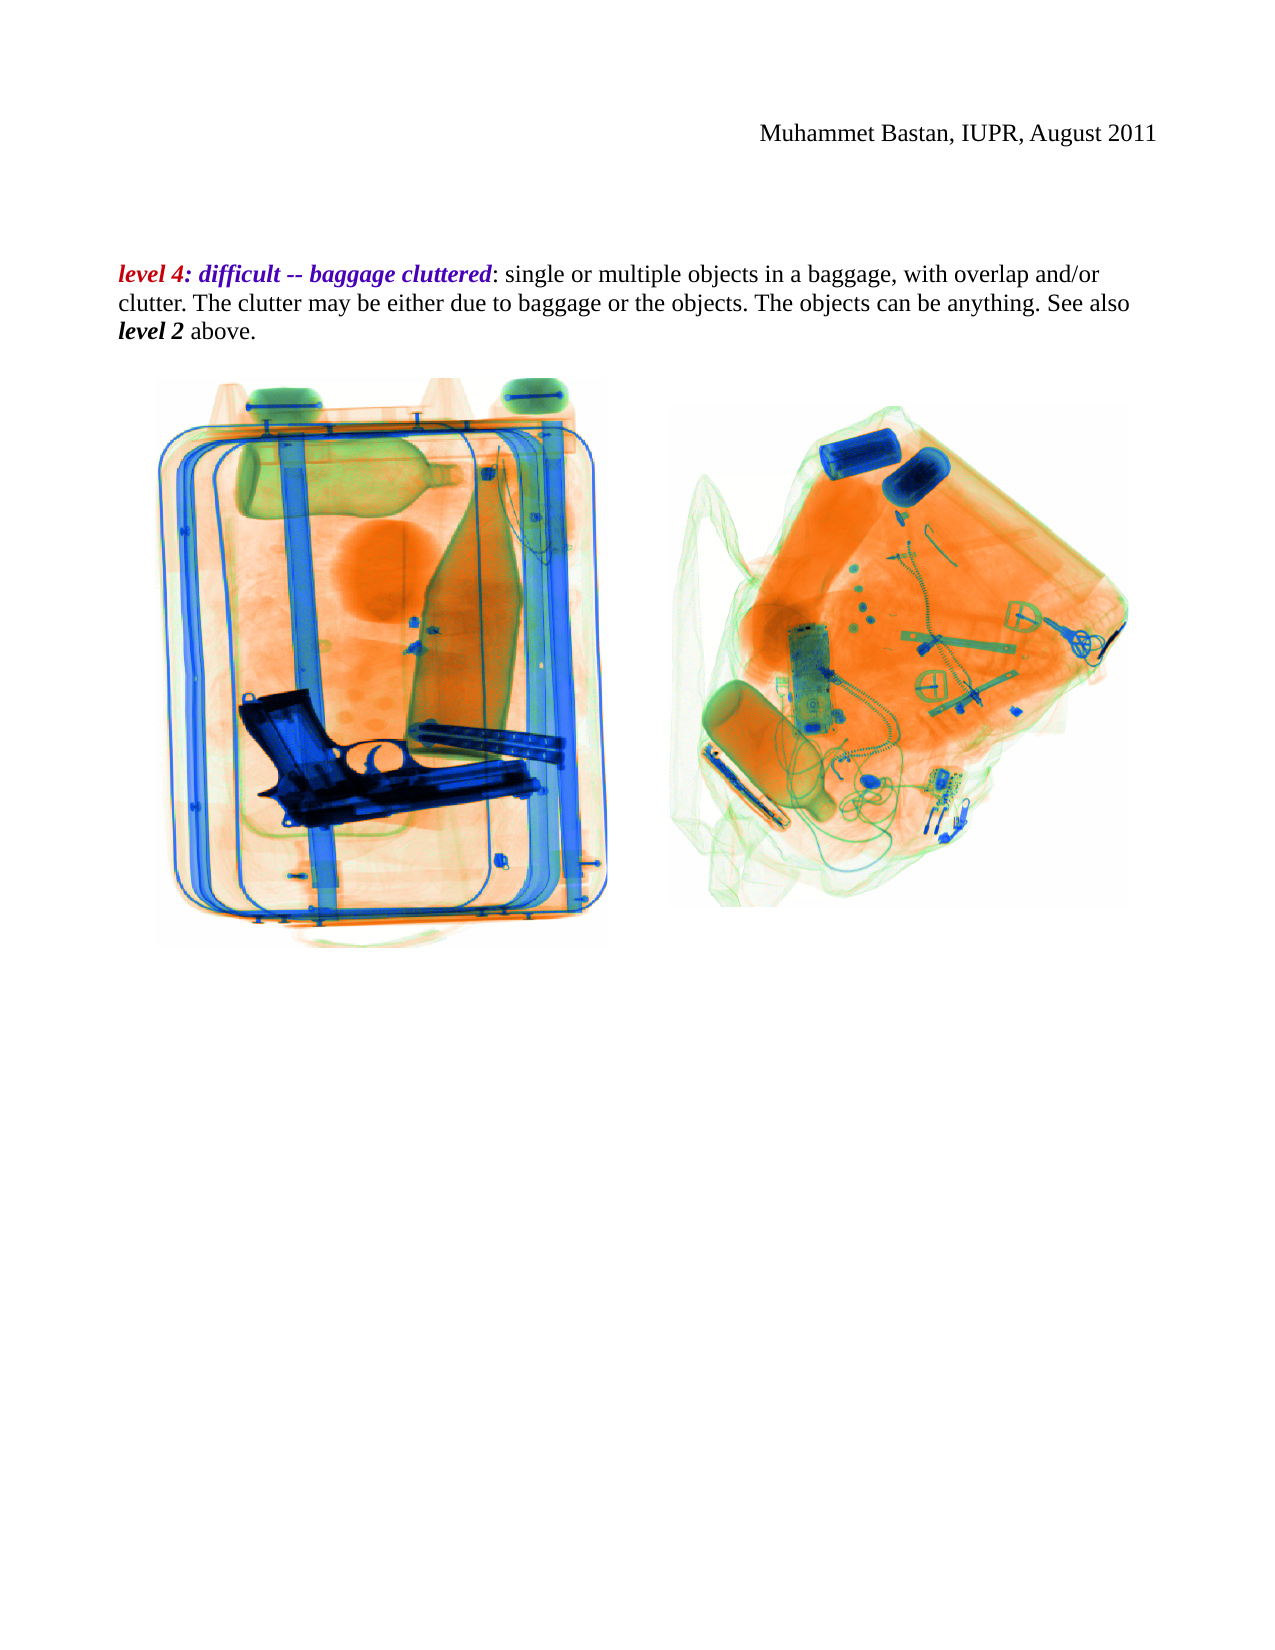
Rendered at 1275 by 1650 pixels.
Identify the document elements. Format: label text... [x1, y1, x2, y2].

picture [154, 378, 608, 948]
picture [668, 406, 1129, 907]
text level 4: difficult -- baggage cluttered: single or multiple objects in a baggage, with overlap and/or clutter. The clutter may be either due to baggage or the objects. The objects can be anything. See also level 2 above. [118, 259, 1157, 345]
